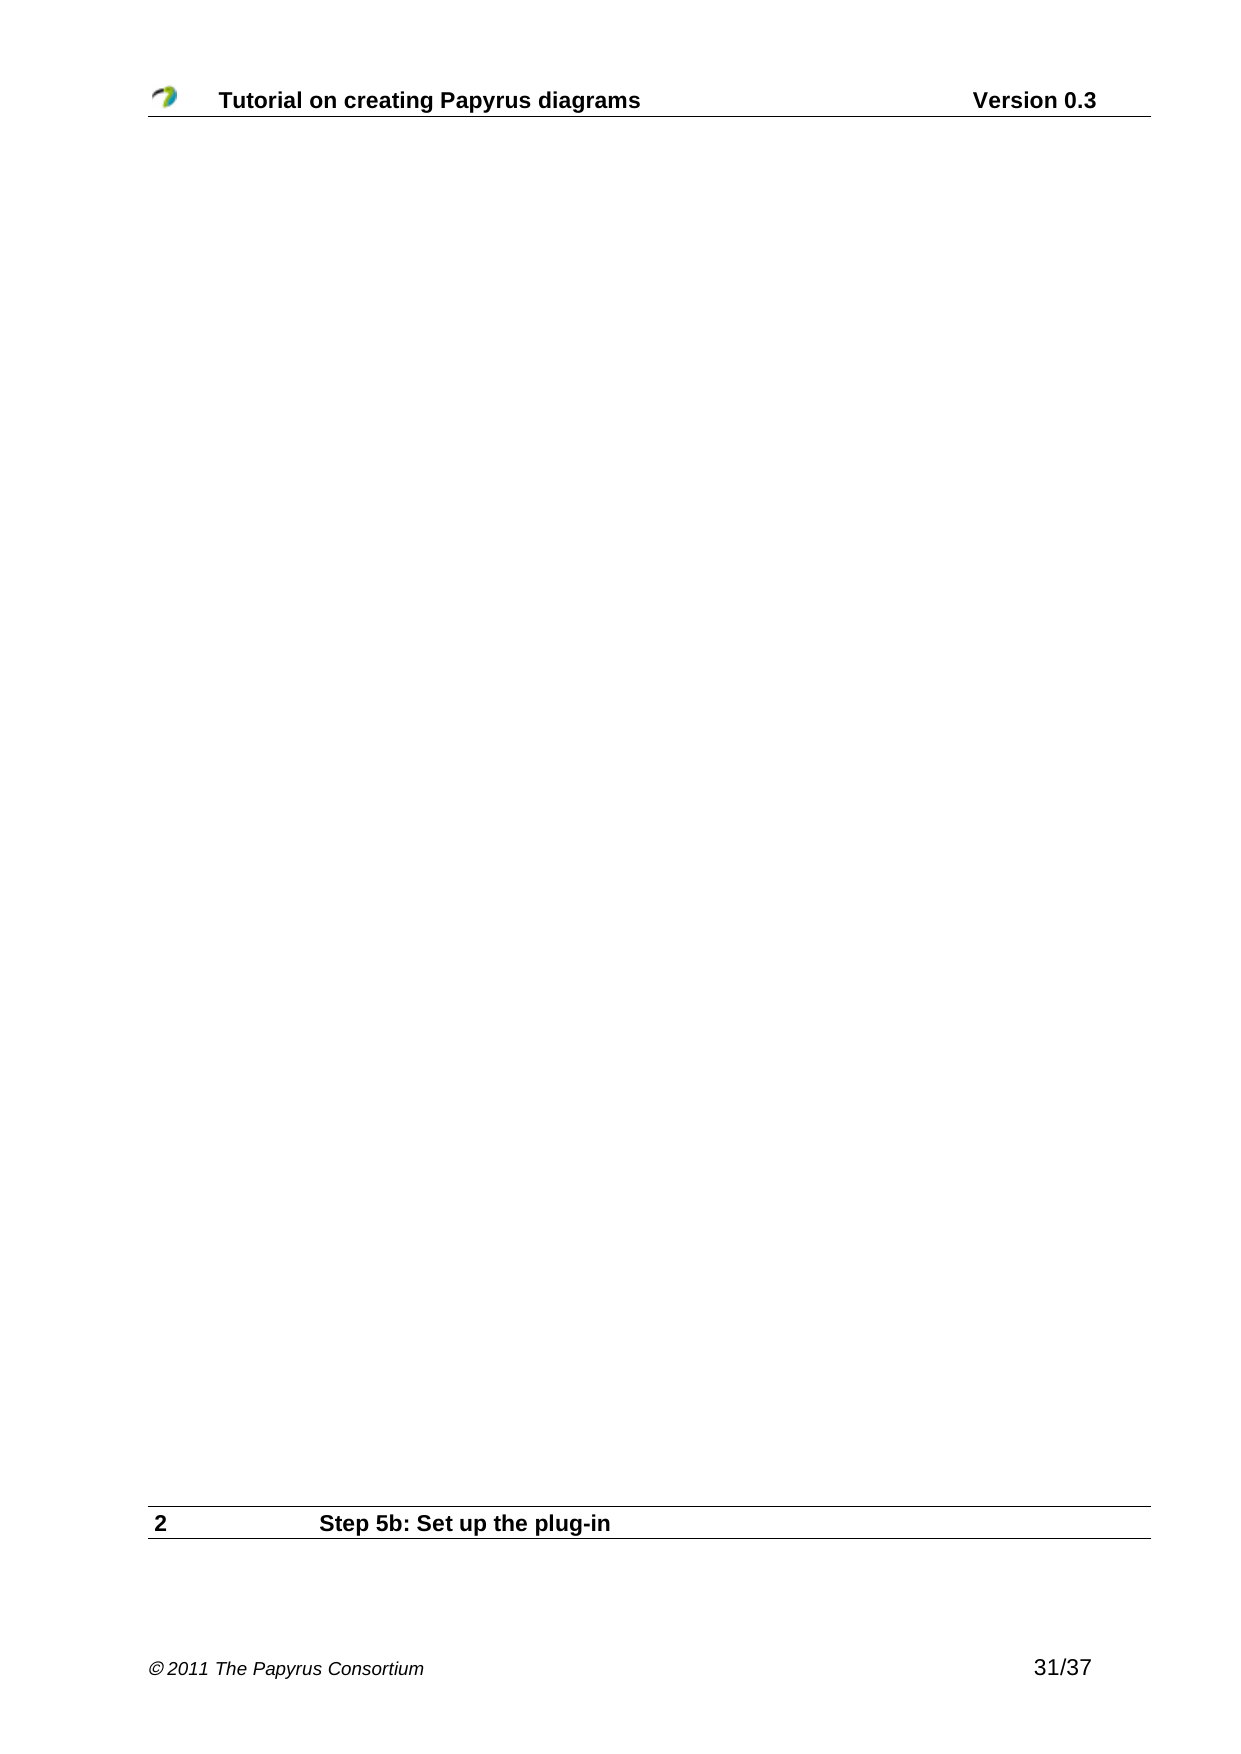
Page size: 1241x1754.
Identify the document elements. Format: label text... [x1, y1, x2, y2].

picture [152, 84, 177, 110]
subtitle Step 5b: Set up the plug-in [148, 1507, 1151, 1538]
